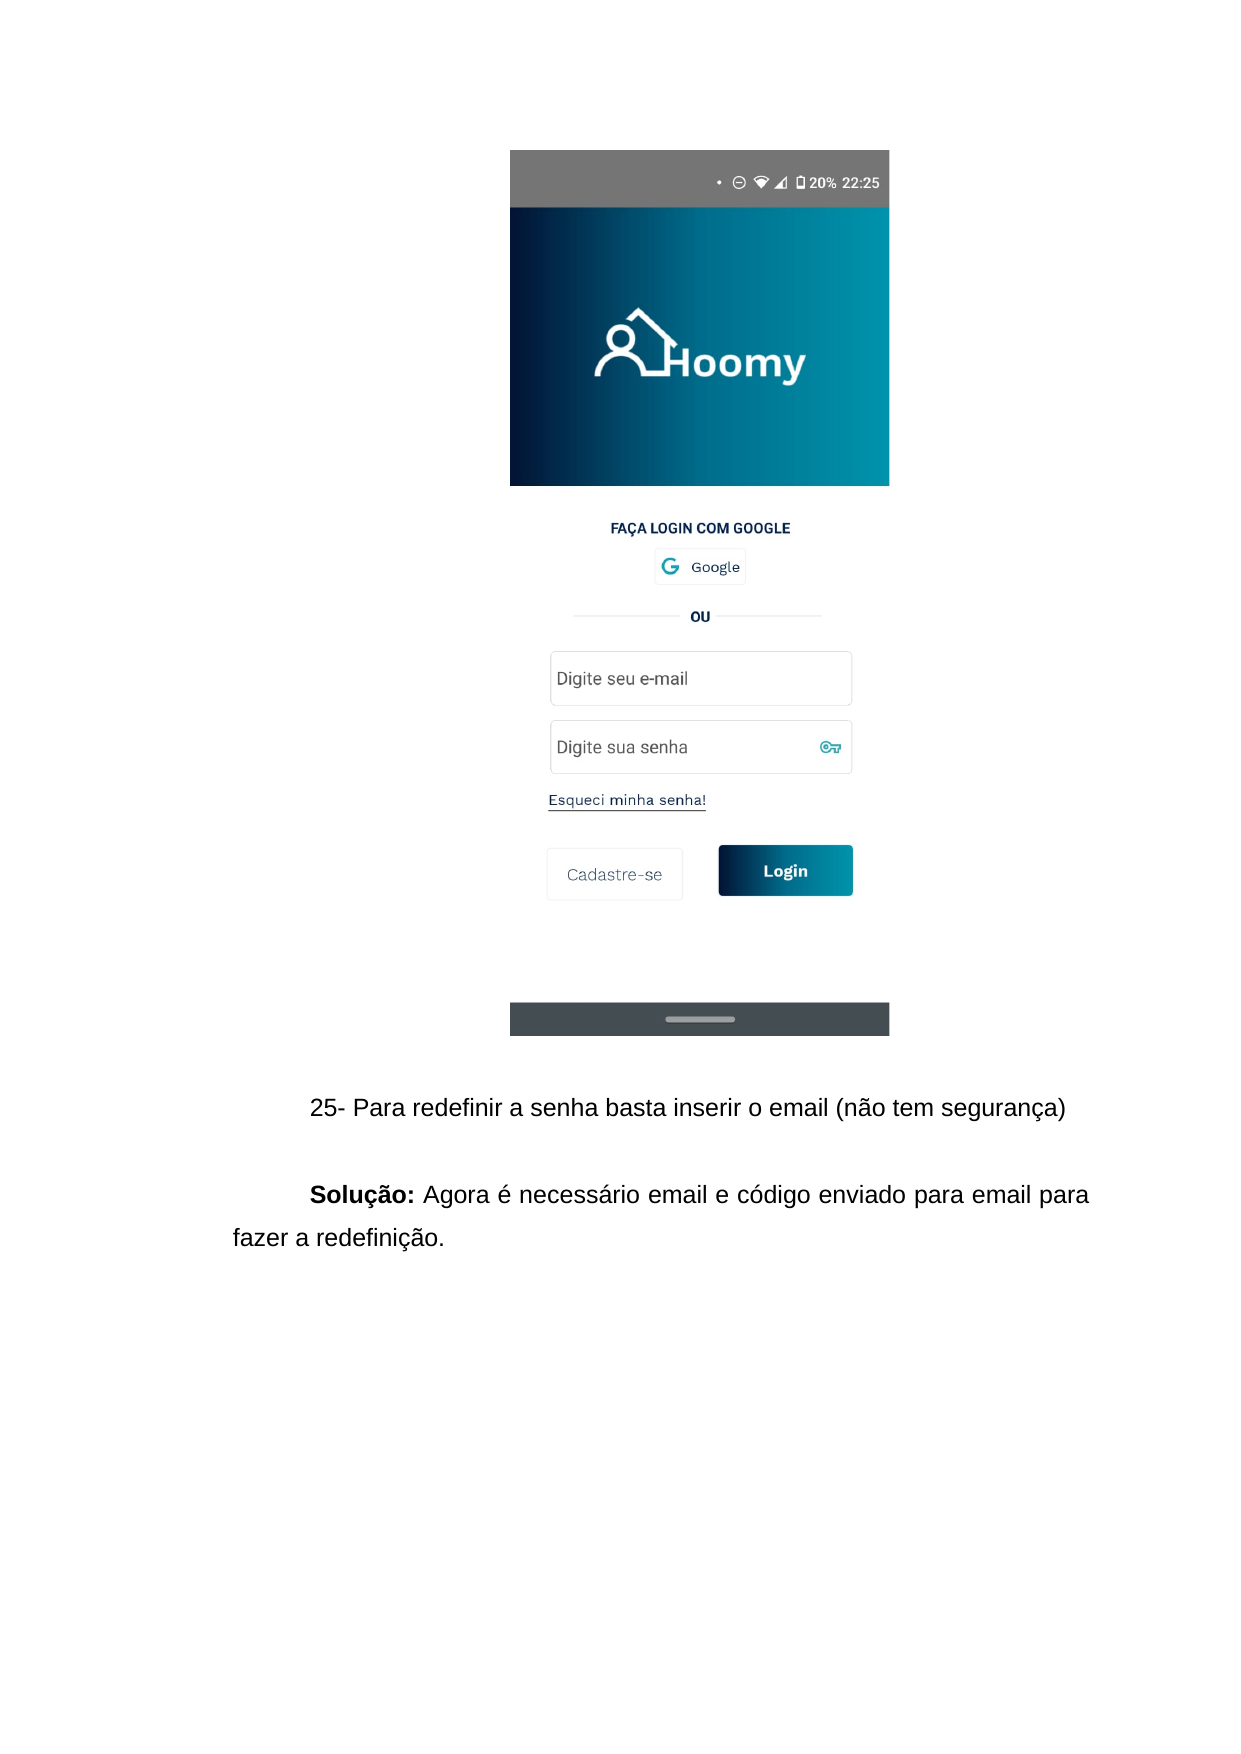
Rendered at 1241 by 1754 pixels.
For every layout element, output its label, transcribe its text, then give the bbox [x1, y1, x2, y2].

picture [510, 150, 890, 1036]
text 25- Para redefinir a senha basta inserir o email (não tem segurança) [233, 1093, 1090, 1122]
text Solução: Agora é necessário email e código enviado para email para fazer a redefinição. [233, 1179, 1090, 1251]
